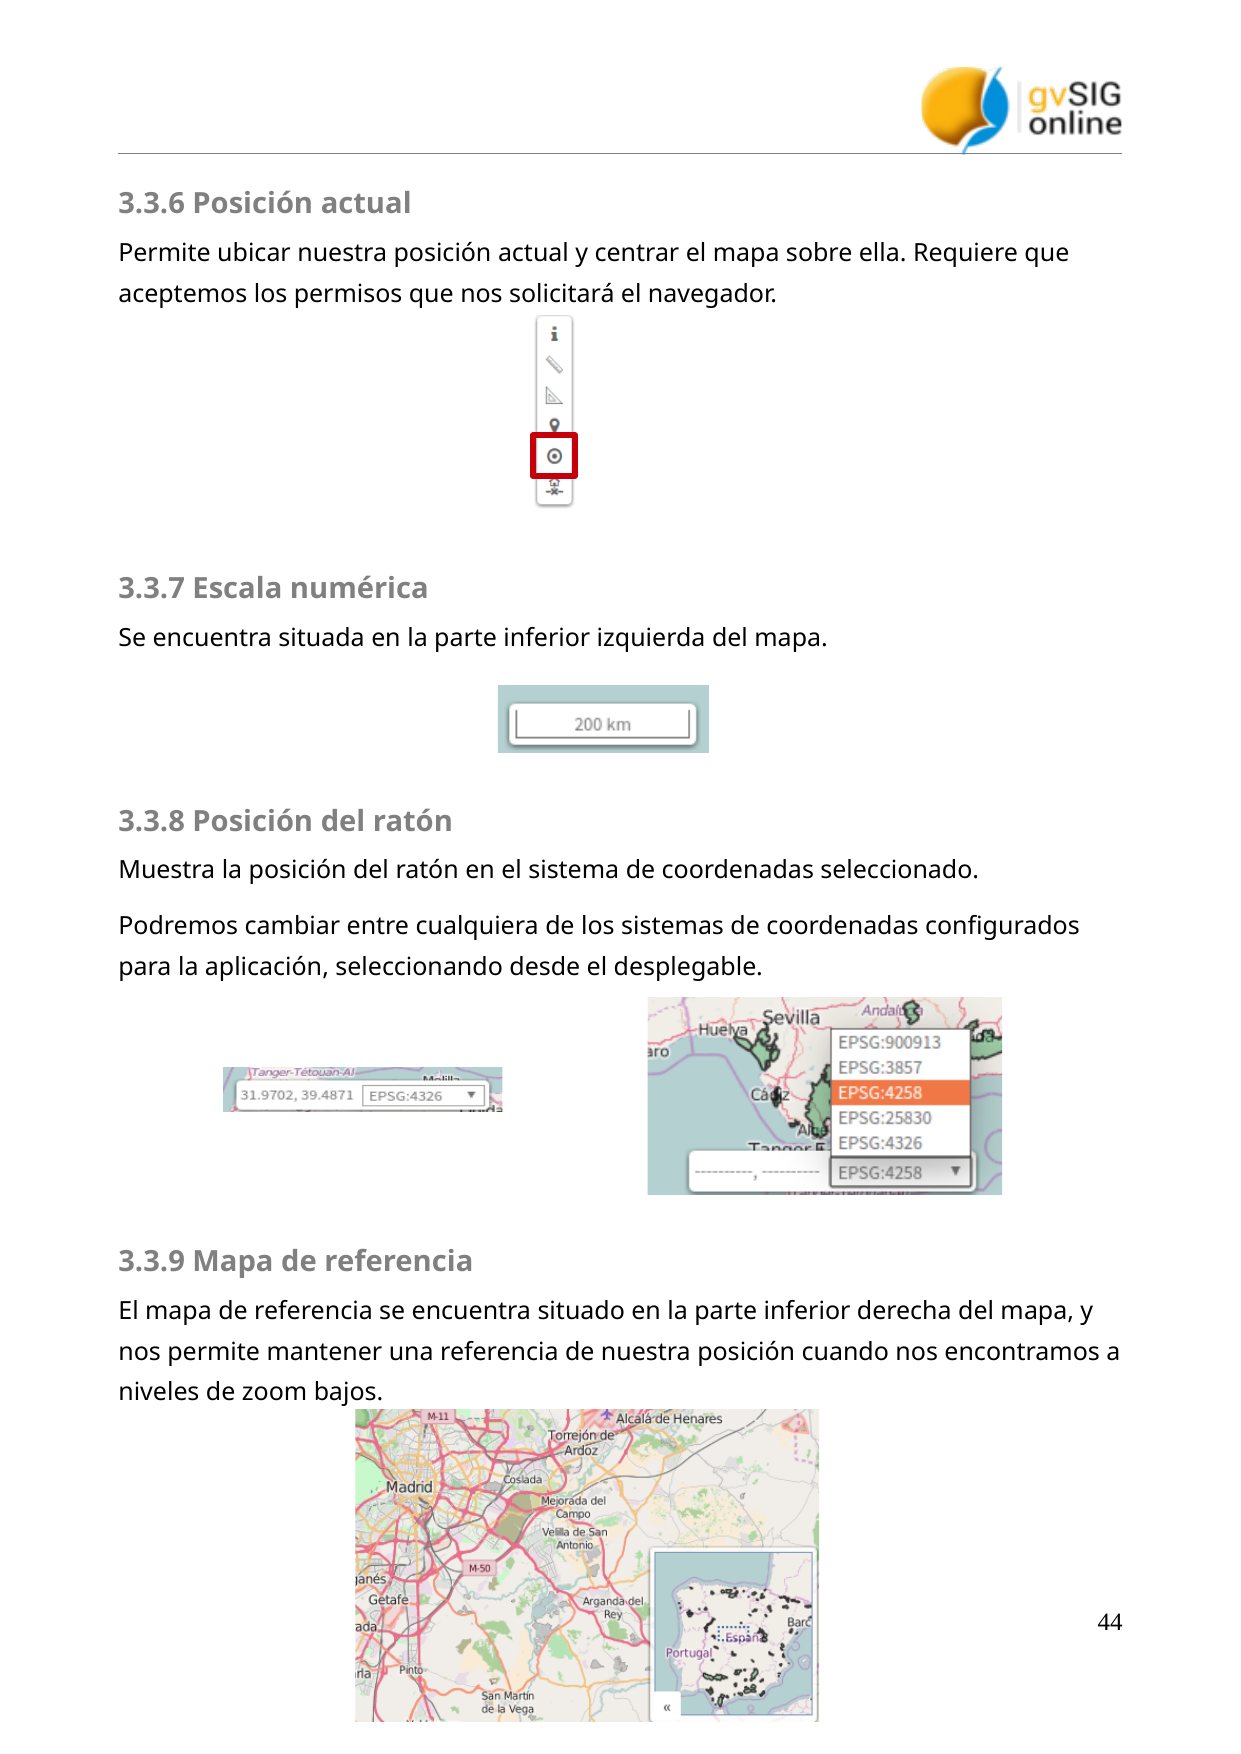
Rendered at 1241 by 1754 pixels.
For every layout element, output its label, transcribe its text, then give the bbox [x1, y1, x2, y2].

text Muestra la posición del ratón en el sistema de coordenadas seleccionado. [118, 852, 1122, 886]
picture [355, 1409, 820, 1722]
text Podremos cambiar entre cualquiera de los sistemas de coordenadas configurados para la aplicación, seleccionando desde el desplegable. [118, 908, 1122, 982]
subtitle 3.3.9 Mapa de referencia [118, 1240, 1122, 1280]
subtitle 3.3.6 Posición actual [118, 182, 1122, 222]
picture [497, 685, 709, 753]
subtitle 3.3.7 Escala numérica [118, 567, 1122, 607]
picture [533, 315, 577, 432]
picture [536, 438, 572, 473]
picture [533, 479, 577, 510]
picture [223, 1067, 503, 1112]
text Se encuentra situada en la parte inferior izquierda del mapa. [118, 619, 1122, 653]
text El mapa de referencia se encuentra situado en la parte inferior derecha del mapa, y nos permite mantener una referencia de nuestra posición cuando nos encontramos a niveles de zoom bajos. [118, 1292, 1122, 1408]
picture [647, 997, 1003, 1195]
text Permite ubicar nuestra posición actual y centrar el mapa sobre ella. Requiere que aceptemos los permisos que nos solicitará el navegador. [118, 234, 1122, 309]
picture [921, 67, 1122, 155]
subtitle 3.3.8 Posición del ratón [118, 800, 1122, 840]
